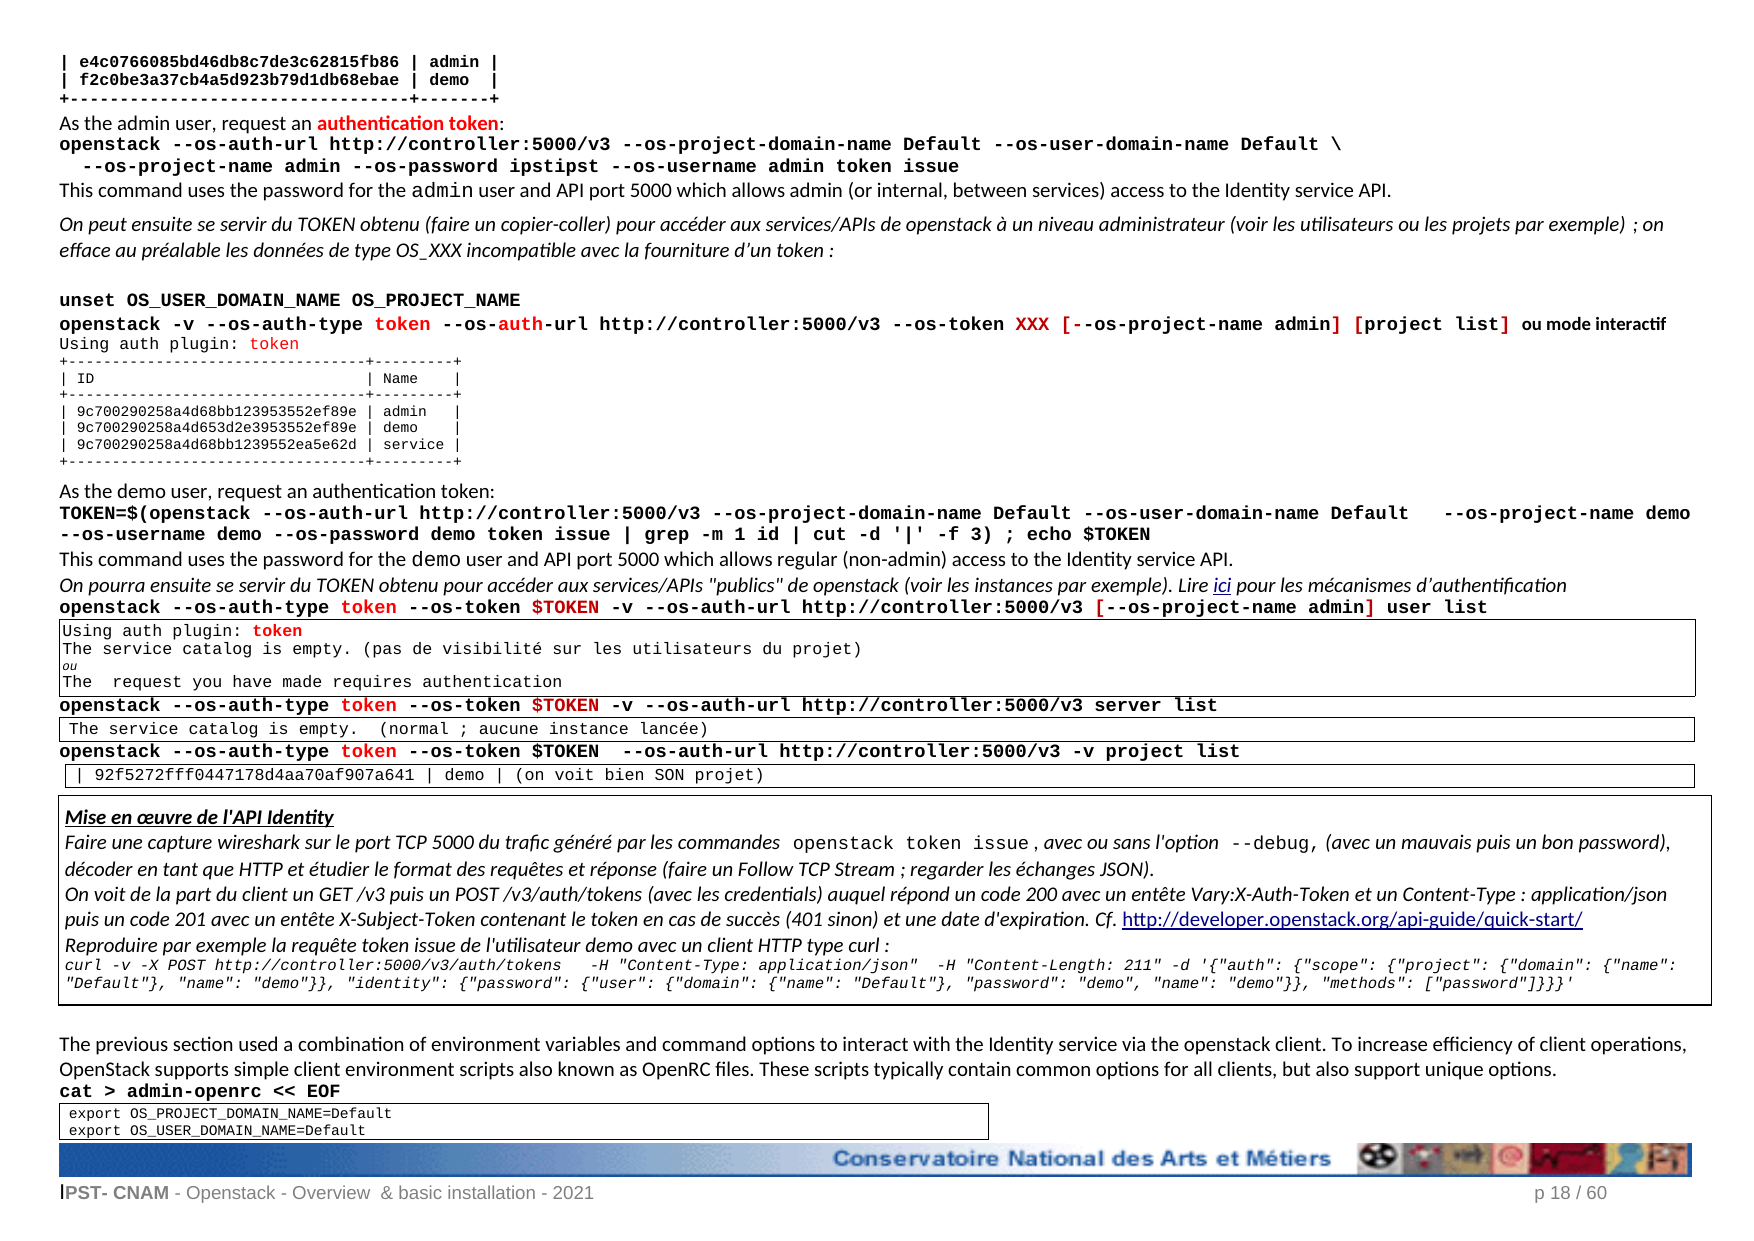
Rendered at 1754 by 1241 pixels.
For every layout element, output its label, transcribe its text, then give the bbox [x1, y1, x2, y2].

text The request you have made requires authentication [60, 671, 1695, 696]
text Using auth plugin: token [60, 620, 1695, 638]
text openstack -v --os-auth-type token --os-auth-url http://controller:5000/v3 --os-token XXX [--os-project-name admin] [project list] ou mode interactif [59, 312, 1695, 336]
text curl -v -X POST http://controller:5000/v3/auth/tokens -H "Content-Type: application/json" -H "Content-Length: 211" -d '{"auth": {"scope": {"project": {"domain": {"name": "Default"}, "name": "demo"}}, "identity": {"password": {"user": {"domain": {"name": "Default"}, "password": "demo", "name": "demo"}}, "methods": ["password"]}}}' [64, 957, 1705, 993]
text The service catalog is empty. (pas de visibilité sur les utilisateurs du projet) [60, 638, 1695, 657]
text | f2c0be3a37cb4a5d923b79d1db68ebae | demo | [59, 72, 1695, 91]
text export OS_USER_DOMAIN_NAME=Default [60, 1120, 988, 1139]
text On peut ensuite se servir du TOKEN obtenu (faire un copier-coller) pour accéder aux services/APIs de openstack à un niveau administrateur (voir les utilisateurs ou les projets par exemple) ; on efface au préalable les données de type OS_XXX incompatible avec la fourniture d’un token : [59, 212, 1695, 262]
text Using auth plugin: token [59, 336, 1695, 354]
text | 9c700290258a4d68bb1239552ea5e62d | service | [59, 437, 1695, 454]
text | 92f5272fff0447178d4aa70af907a641 | demo | (on voit bien SON projet) [66, 765, 1694, 787]
text --os-project-name admin --os-password ipstipst --os-username admin token issue [59, 156, 1695, 178]
text Reproduire par exemple la requête token issue de l'utilisateur demo avec un client HTTP type curl : [64, 932, 1705, 957]
text export OS_PROJECT_DOMAIN_NAME=Default [60, 1104, 988, 1120]
text This command uses the password for the demo user and API port 5000 which allows regular (non-admin) access to the Identity service API. [59, 546, 1695, 572]
text openstack --os-auth-type token --os-token $TOKEN --os-auth-url http://controller:5000/v3 -v project list [59, 742, 1695, 763]
text | 9c700290258a4d68bb123953552ef89e | admin | [59, 404, 1695, 421]
text This command uses the password for the admin user and API port 5000 which allows admin (or internal, between services) access to the Identity service API. [59, 178, 1695, 204]
text openstack --os-auth-url http://controller:5000/v3 --os-project-domain-name Default --os-user-domain-name Default \ [59, 135, 1695, 156]
text openstack --os-auth-type token --os-token $TOKEN -v --os-auth-url http://controller:5000/v3 [--os-project-name admin] user list [59, 598, 1695, 619]
text | ID | Name | [59, 371, 1695, 388]
text As the demo user, request an authentication token: [59, 478, 1695, 503]
text | e4c0766085bd46db8c7de3c62815fb86 | admin | [59, 53, 1695, 72]
text TOKEN=$(openstack --os-auth-url http://controller:5000/v3 --os-project-domain-name Default --os-user-domain-name Default --os-project-name demo --os-username demo --os-password demo token issue | grep -m 1 id | cut -d '|' -f 3) ; echo $TOKEN [59, 503, 1695, 546]
text On pourra ensuite se servir du TOKEN obtenu pour accéder aux services/APIs "publics" de openstack (voir les instances par exemple). Lire ici pour les mécanismes d’authentification [59, 572, 1695, 598]
text unset OS_USER_DOMAIN_NAME OS_PROJECT_NAME [59, 291, 1695, 312]
text cat > admin-openrc << EOF [59, 1082, 1695, 1103]
text +----------------------------------+-------+ [59, 91, 1695, 110]
text +----------------------------------+---------+ [59, 354, 1695, 371]
text ou [60, 657, 1695, 671]
text The service catalog is empty. (normal ; aucune instance lancée) [60, 718, 1694, 741]
text | 9c700290258a4d653d2e3953552ef89e | demo | [59, 421, 1695, 437]
text openstack --os-auth-type token --os-token $TOKEN -v --os-auth-url http://controller:5000/v3 server list [59, 697, 1695, 717]
text +----------------------------------+---------+ [59, 388, 1695, 404]
text +----------------------------------+---------+ [59, 454, 1695, 470]
text The previous section used a combination of environment variables and command options to interact with the Identity service via the openstack client. To increase efficiency of client operations, OpenStack supports simple client environment scripts also known as OpenRC files. These scripts typically contain common options for all clients, but also support unique options. [59, 1031, 1695, 1082]
text As the admin user, request an authentication token: [59, 110, 1695, 135]
text Faire une capture wireshark sur le port TCP 5000 du trafic généré par les commandes openstack token issue , avec ou sans l'option --debug, (avec un mauvais puis un bon password), décoder en tant que HTTP et étudier le format des requêtes et réponse (faire un Follow TCP Stream ; regarder les échanges JSON). [64, 829, 1705, 881]
text Mise en œuvre de l'API Identity [64, 804, 1705, 829]
text On voit de la part du client un GET /v3 puis un POST /v3/auth/tokens (avec les credentials) auquel répond un code 200 avec un entête Vary:X-Auth-Token et un Content-Type : application/json puis un code 201 avec un entête X-Subject-Token contenant le token en cas de succès (401 sinon) et une date d'expiration. Cf. http://developer.openstack.org/api-guide/quick-start/ [64, 881, 1705, 932]
